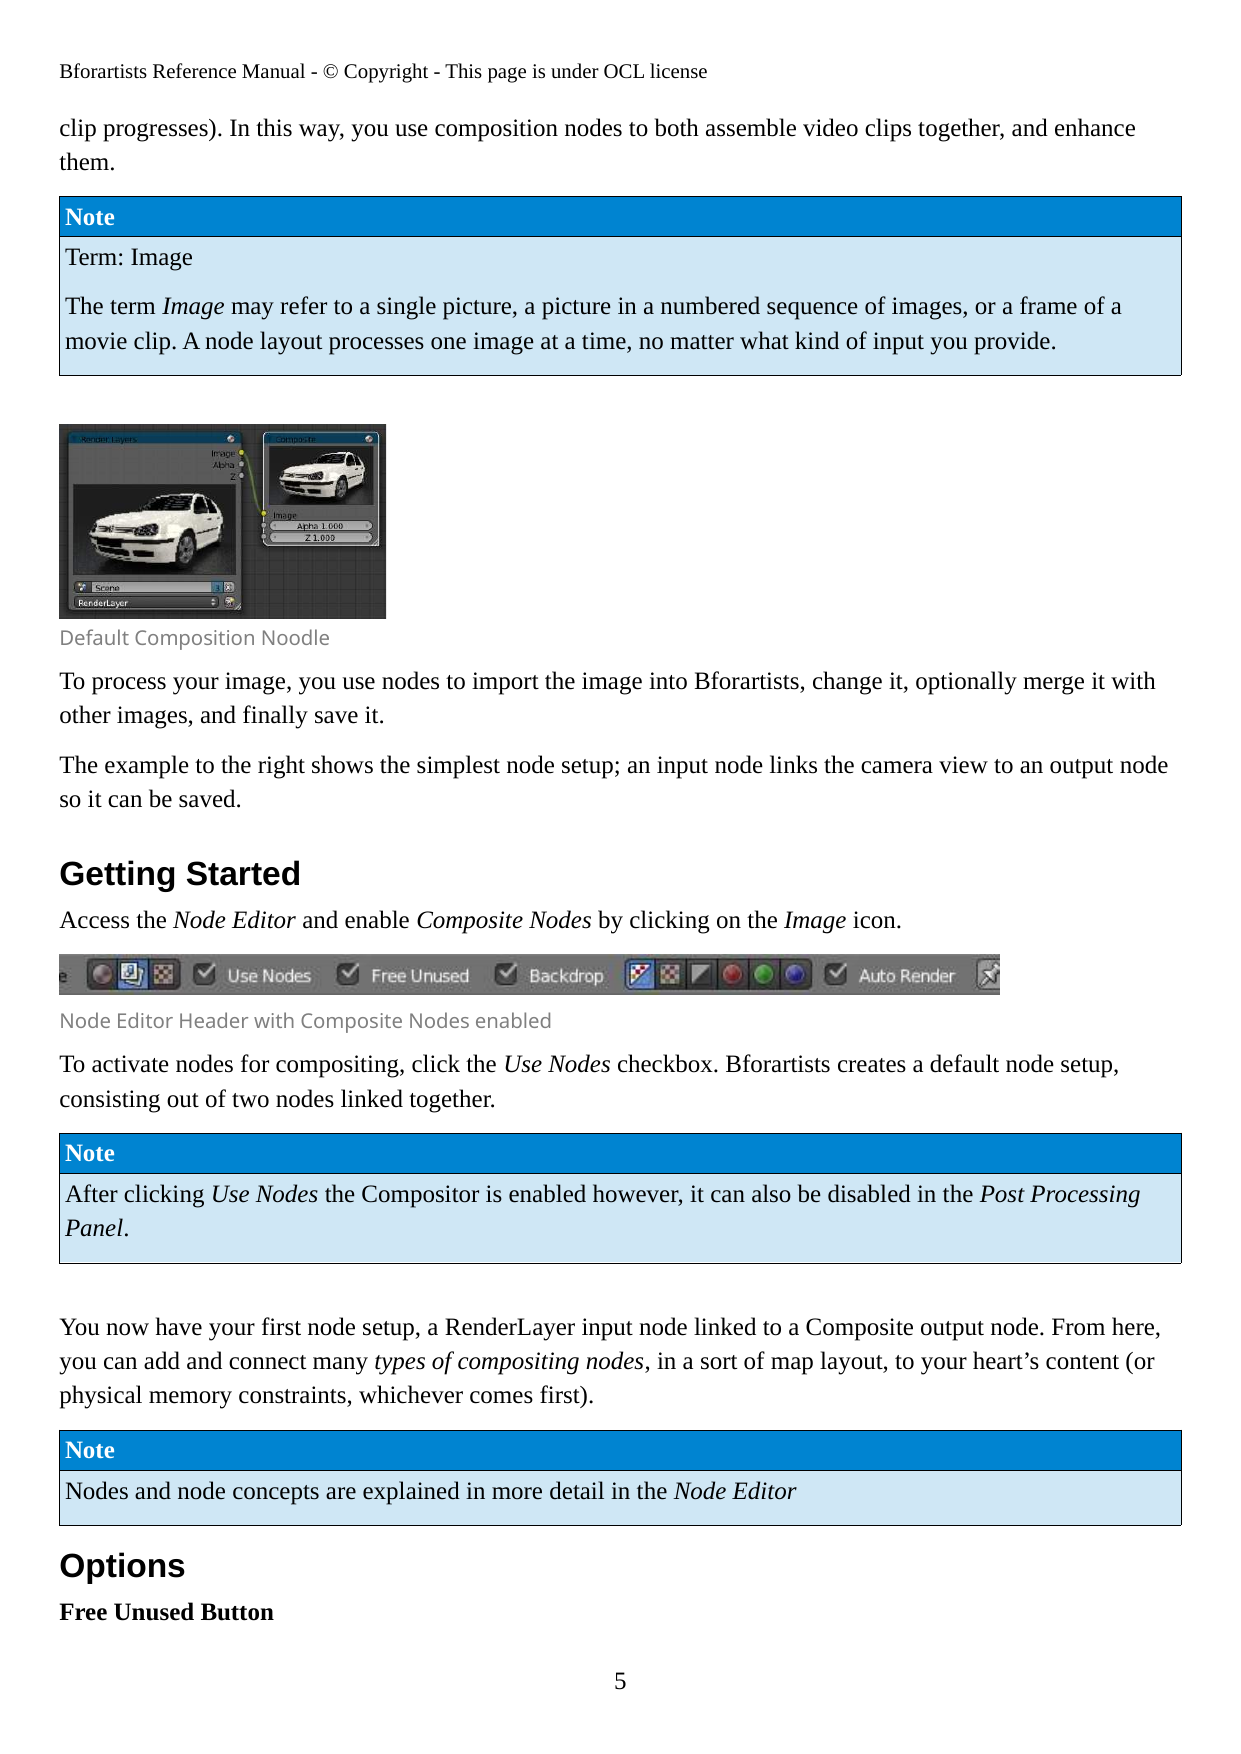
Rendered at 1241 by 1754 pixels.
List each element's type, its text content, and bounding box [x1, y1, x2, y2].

text clip progresses). In this way, you use composition nodes to both assemble video clips together, and enhance them. [59, 113, 1181, 176]
table_cell Term: Image The term Image may refer to a single picture, a picture in a numbered sequence of images, or a frame of a movie clip. A node layout processes one image at a time, no matter what kind of input you provide. [60, 237, 1181, 375]
table_header Note [60, 1134, 1181, 1173]
text Node Editor Header with Composite Nodes enabled [59, 1003, 1181, 1034]
picture [59, 954, 1000, 995]
text The example to the right shows the simplest node setup; an input node links the camera view to an output node so it can be saved. [59, 750, 1181, 813]
text Default Composition Noodle [59, 620, 1181, 652]
text To activate nodes for compositing, click the Use Nodes checkbox. Bforartists creates a default node setup, consisting out of two nodes linked together. [59, 1049, 1181, 1112]
text You now have your first node setup, a RenderLayer input node linked to a Composite output node. From here, you can add and connect many types of compositing nodes, in a sort of map layout, to your heart’s content (or physical memory constraints, whichever comes first). [59, 1312, 1181, 1409]
subtitle Getting Started [59, 854, 1181, 893]
subtitle Options [59, 1546, 1181, 1584]
table_header Note [60, 197, 1181, 236]
picture [59, 424, 387, 619]
table_cell After clicking Use Nodes the Compositor is enabled however, it can also be disabled in the Post Processing Panel. [60, 1174, 1181, 1262]
subtitle Free Unused Button [59, 1597, 1181, 1626]
table_cell Nodes and node concepts are explained in more detail in the Node Editor [60, 1471, 1181, 1525]
text Access the Node Editor and enable Composite Nodes by clicking on the Image icon. [59, 905, 1181, 934]
table_header Note [60, 1431, 1181, 1470]
text To process your image, you use nodes to import the image into Bforartists, change it, optionally merge it with other images, and finally save it. [59, 666, 1181, 729]
